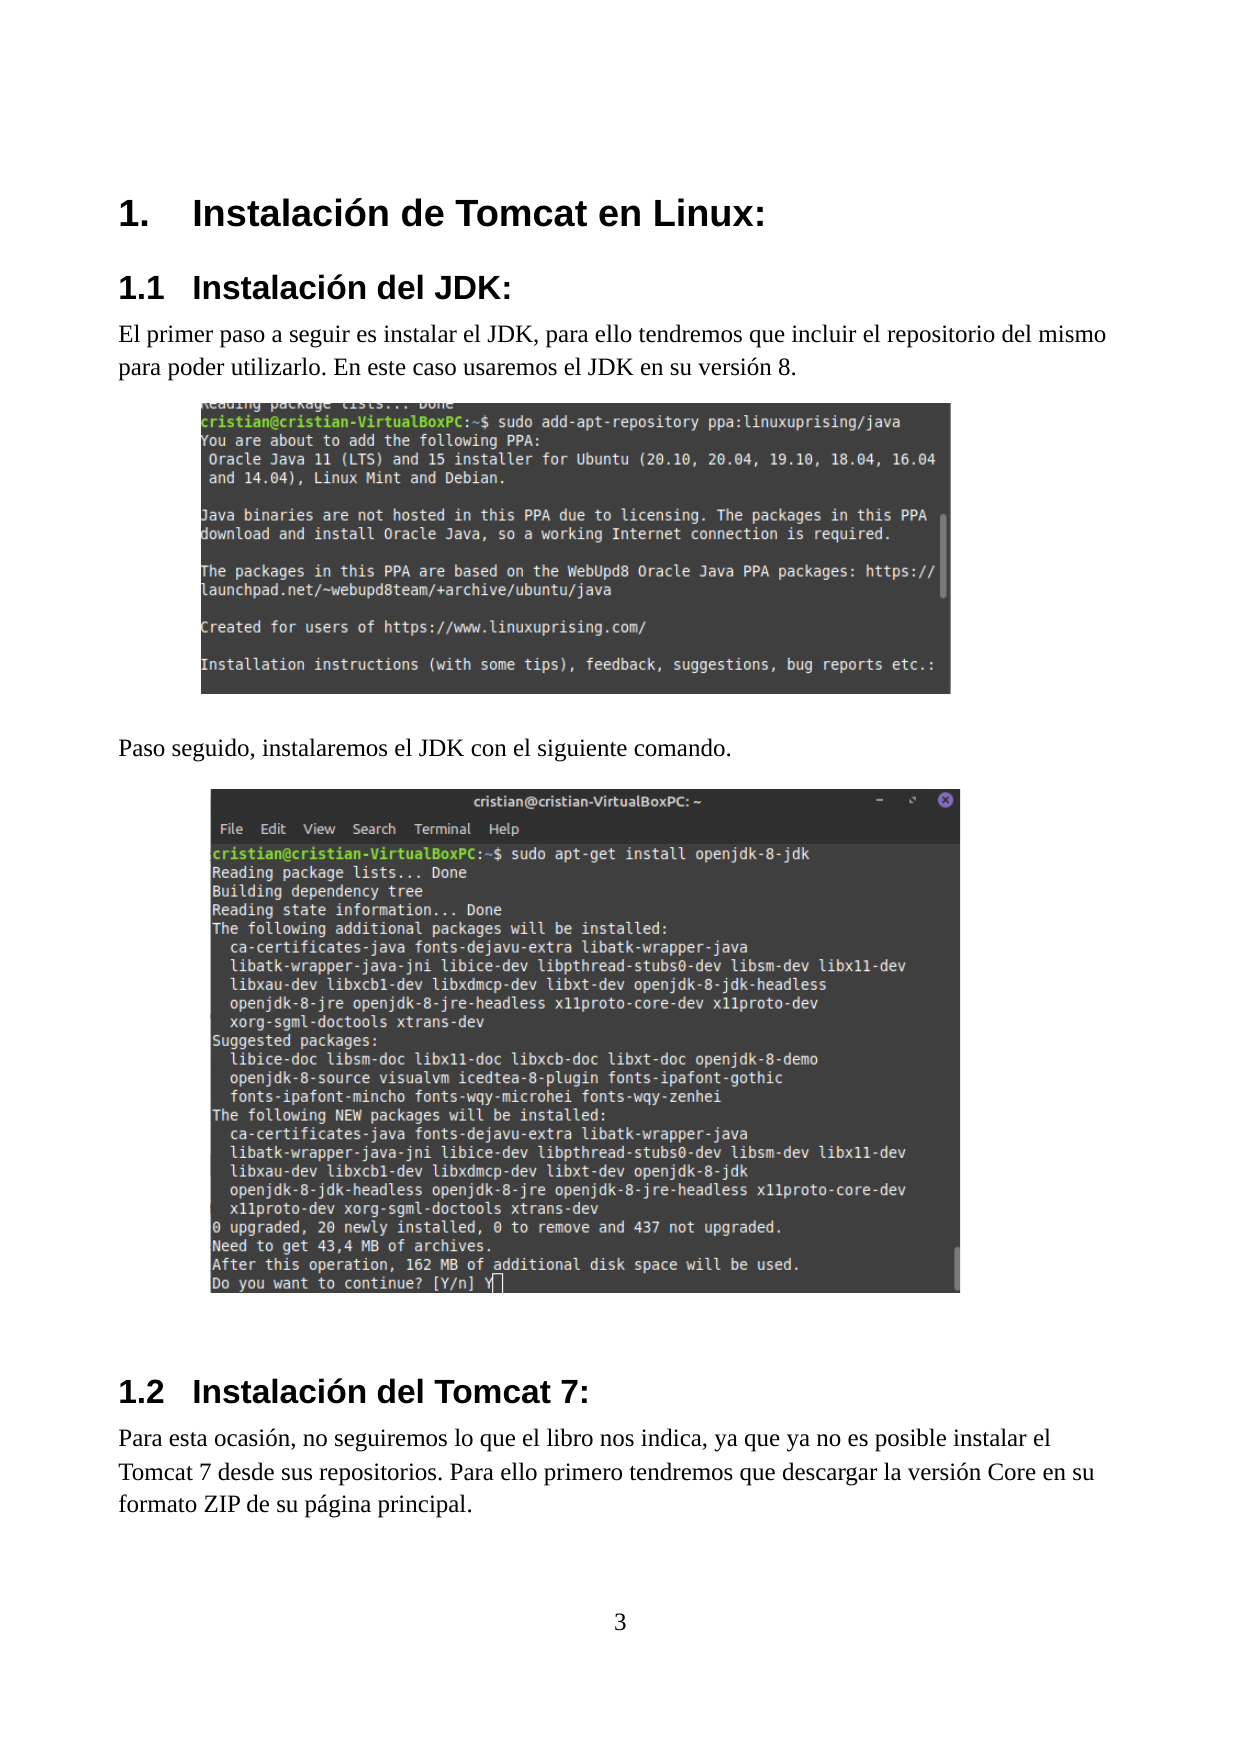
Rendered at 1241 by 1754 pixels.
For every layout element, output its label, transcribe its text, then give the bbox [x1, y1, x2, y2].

subtitle Instalación de Tomcat en Linux: [118, 191, 1122, 234]
picture [210, 789, 961, 1293]
text Para esta ocasión, no seguiremos lo que el libro nos indica, ya que ya no es posible instalar el Tomcat 7 desde sus repositorios. Para ello primero tendremos que descargar la versión Core en su formato ZIP de su página principal. [118, 1423, 1122, 1518]
subtitle Instalación del Tomcat 7: [118, 1372, 1122, 1411]
text El primer paso a seguir es instalar el JDK, para ello tendremos que incluir el repositorio del mismo para poder utilizarlo. En este caso usaremos el JDK en su versión 8. [118, 319, 1122, 381]
text Paso seguido, instalaremos el JDK con el siguiente comando. [118, 733, 1122, 761]
picture [201, 403, 951, 694]
subtitle Instalación del JDK: [118, 268, 1122, 306]
